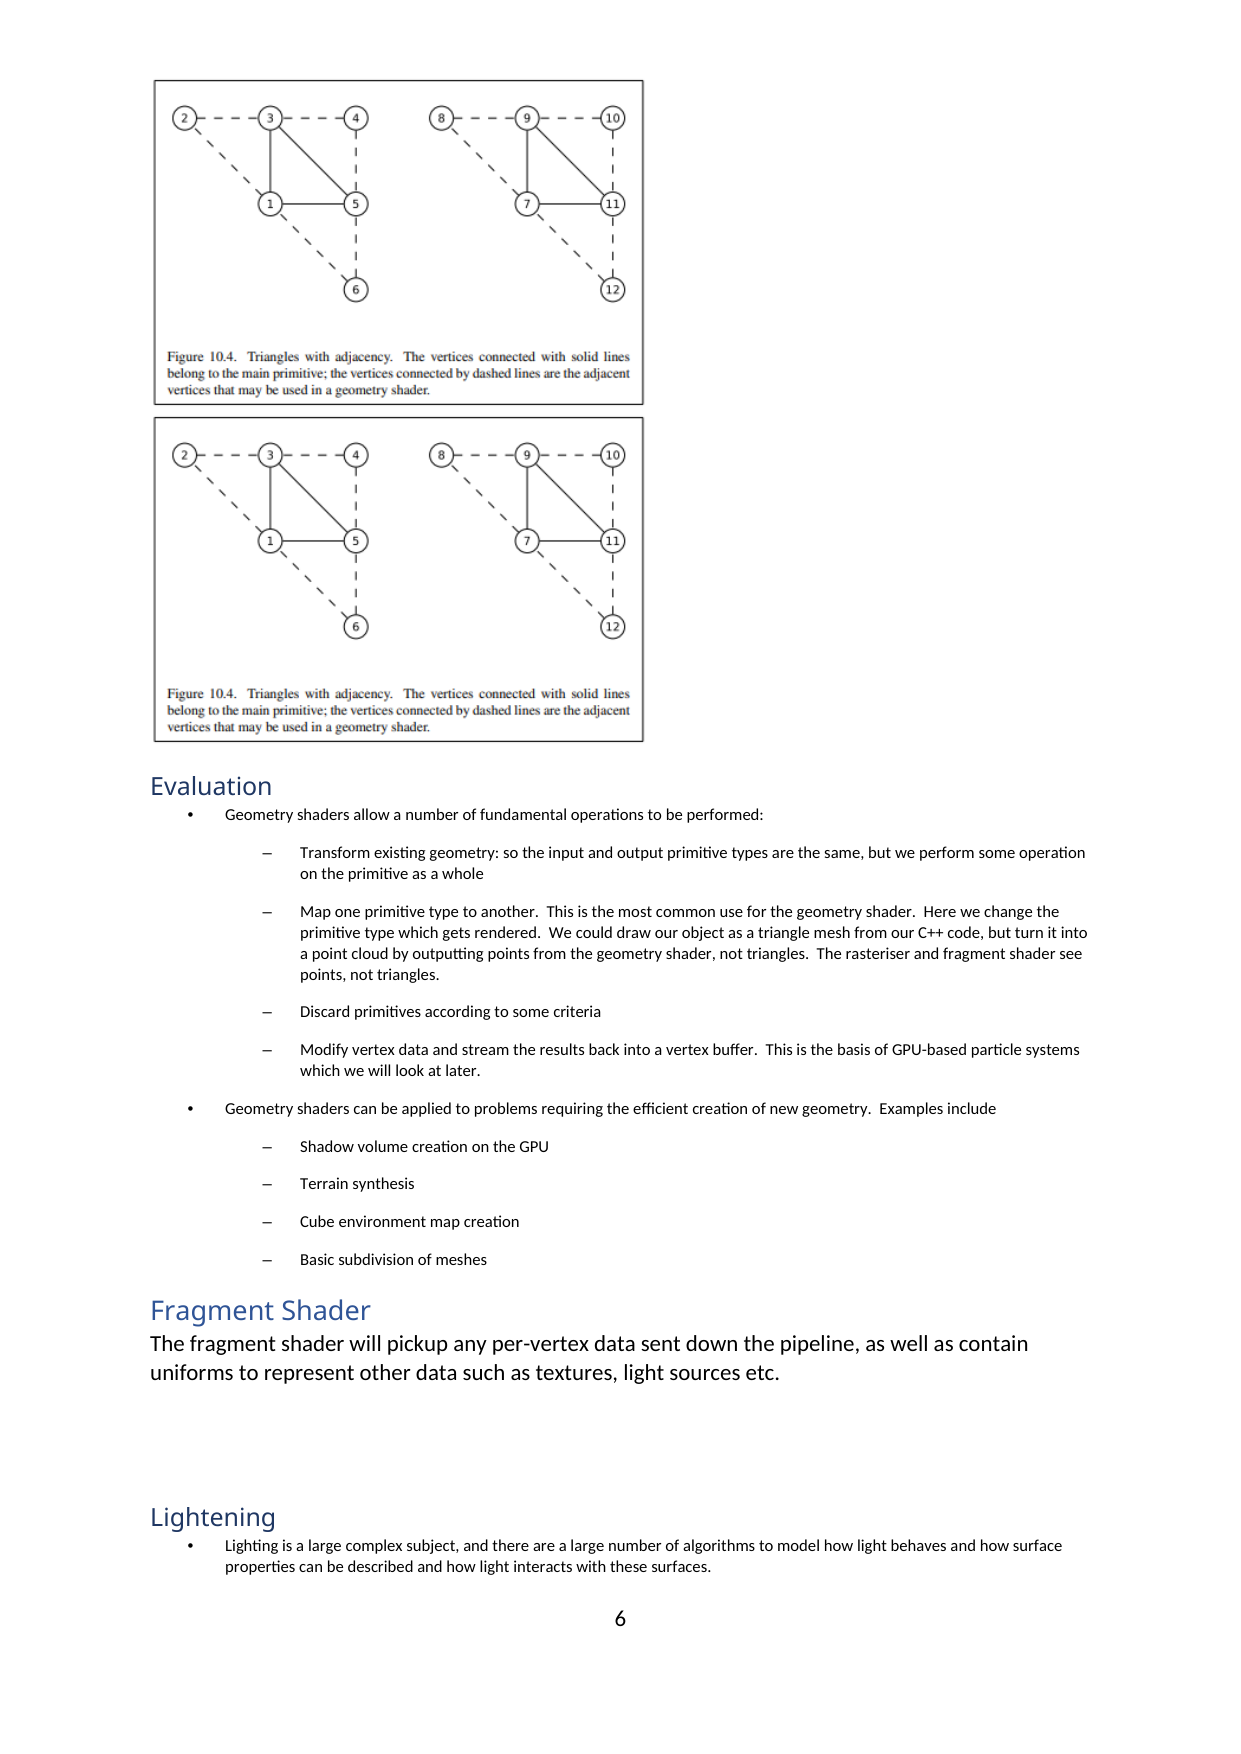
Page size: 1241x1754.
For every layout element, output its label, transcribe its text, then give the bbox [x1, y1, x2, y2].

subtitle Lightening [150, 1500, 1090, 1534]
list Shadow volume creation on the GPU [262, 1136, 1090, 1156]
text The fragment shader will pickup any per-vertex data sent down the pipeline, as well as contain uniforms to represent other data such as textures, light sources etc. [150, 1329, 1090, 1386]
list Map one primitive type to another. This is the most common use for the geometry shader. Here we change the primitive type which gets rendered. We could draw our object as a triangle mesh from our C++ code, but turn it into a point cloud by outputting points from the geometry shader, not triangles. The rasteriser and fragment shader see points, not triangles. [262, 901, 1090, 984]
subtitle Fragment Shader [150, 1291, 1090, 1328]
list Geometry shaders allow a number of fundamental operations to be performed: [187, 804, 1090, 825]
list Geometry shaders can be applied to problems requiring the efficient creation of new geometry. Examples include [187, 1098, 1090, 1118]
list Basic subdivision of meshes [262, 1249, 1090, 1269]
list Cube environment map creation [262, 1211, 1090, 1232]
list Transform existing geometry: so the input and output primitive types are the same, but we perform some operation on the primitive as a whole [262, 842, 1090, 883]
list Discard primitives according to some criteria [262, 1002, 1090, 1022]
list Lighting is a large complex subject, and there are a large number of algorithms to model how light behaves and how surface properties can be described and how light interacts with these surfaces. [187, 1535, 1090, 1576]
subtitle Evaluation [150, 769, 1090, 803]
list Modify vertex data and stream the results back into a vertex buffer. This is the basis of GPU-based particle systems which we will look at later. [262, 1039, 1090, 1081]
list Terrain synthesis [262, 1174, 1090, 1194]
